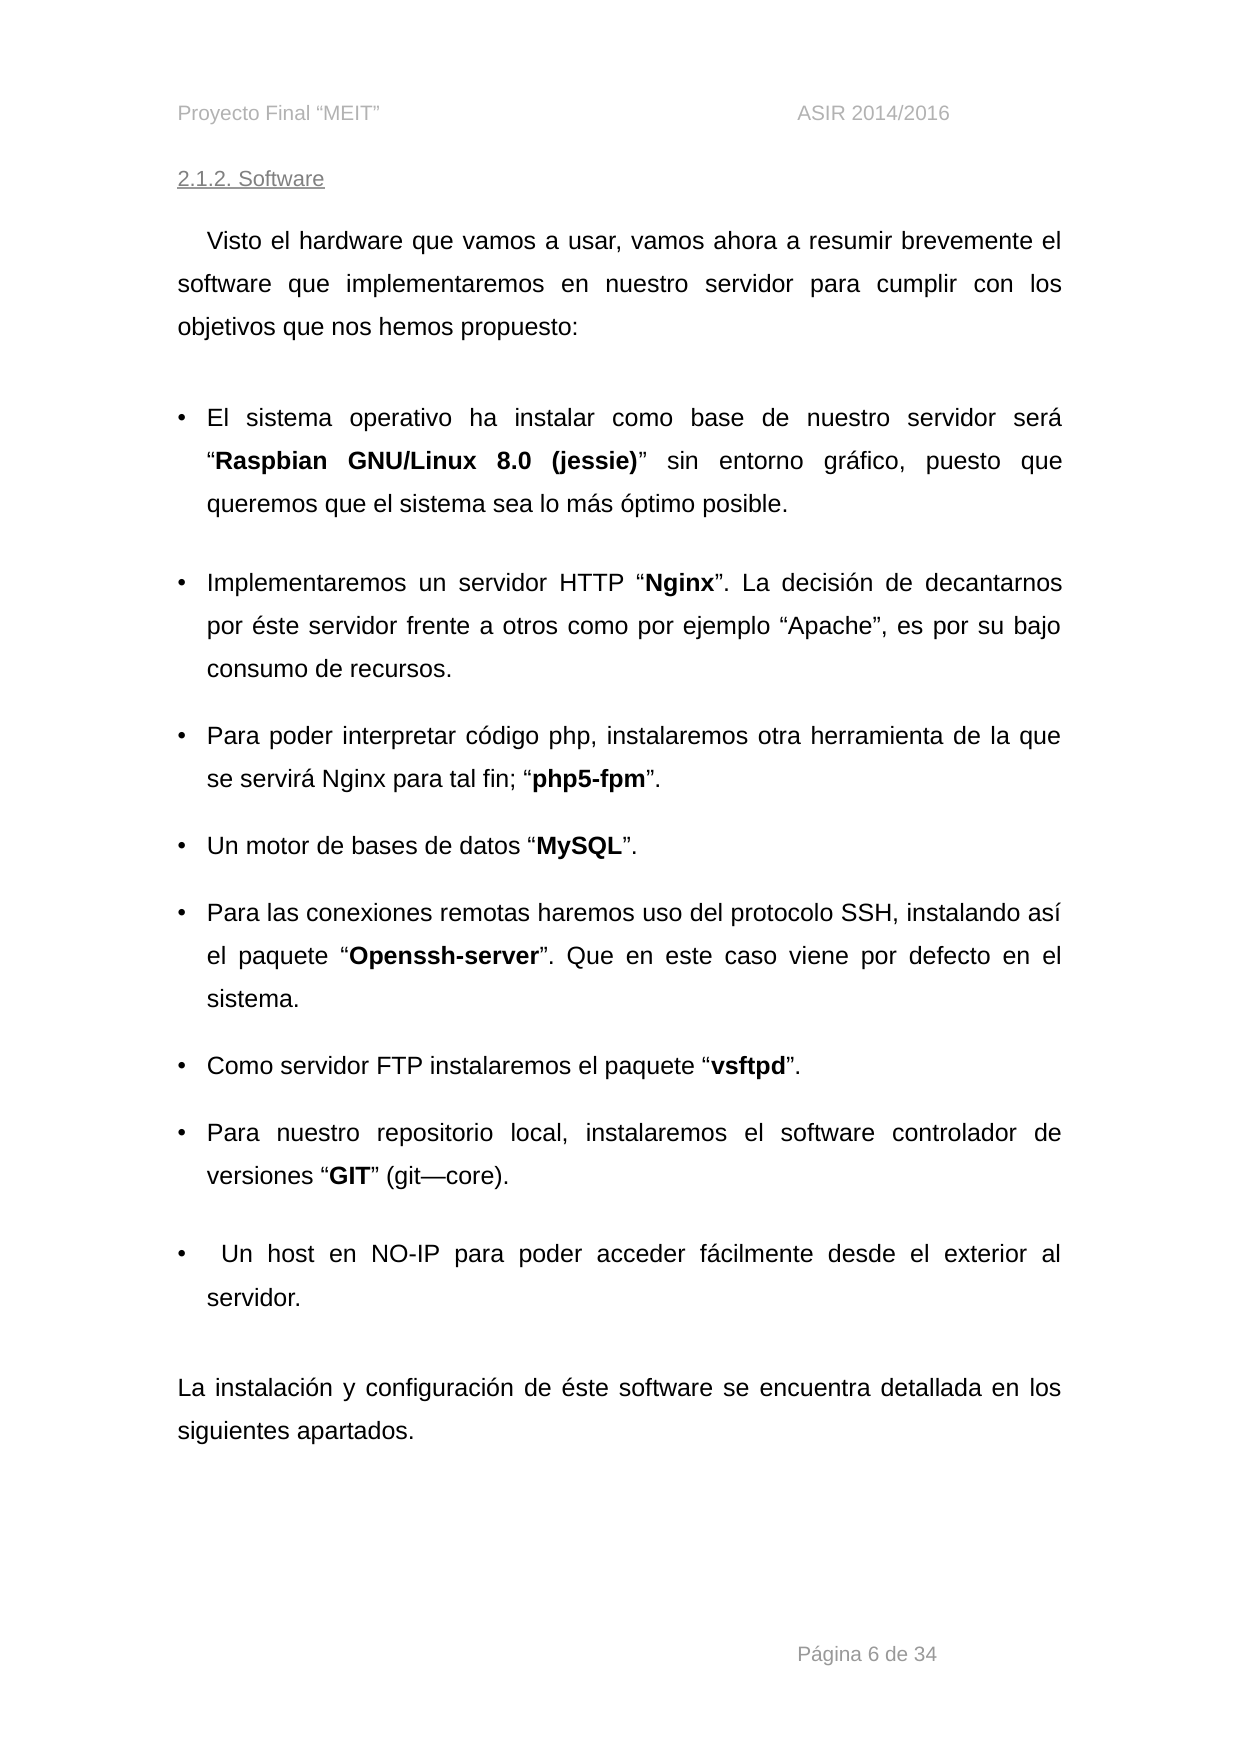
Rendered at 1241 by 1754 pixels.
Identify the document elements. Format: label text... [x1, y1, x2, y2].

list Para las conexiones remotas haremos uso del protocolo SSH, instalando así el paquete “Openssh-server”. Que en este caso viene por defecto en el sistema. [177, 898, 1063, 1013]
text La instalación y configuración de éste software se encuentra detallada en los siguientes apartados. [177, 1373, 1063, 1445]
text Visto el hardware que vamos a usar, vamos ahora a resumir brevemente el software que implementaremos en nuestro servidor para cumplir con los objetivos que nos hemos propuesto: [177, 226, 1063, 341]
list Como servidor FTP instalaremos el paquete “vsftpd”. [177, 1051, 1063, 1080]
list Un motor de bases de datos “MySQL”. [177, 831, 1063, 860]
list Para nuestro repositorio local, instalaremos el software controlador de versiones “GIT” (git—core). [177, 1118, 1063, 1190]
list Un host en NO-IP para poder acceder fácilmente desde el exterior al servidor. [177, 1239, 1063, 1311]
list Implementaremos un servidor HTTP “Nginx”. La decisión de decantarnos por éste servidor frente a otros como por ejemplo “Apache”, es por su bajo consumo de recursos. [177, 568, 1063, 683]
list Para poder interpretar código php, instalaremos otra herramienta de la que se servirá Nginx para tal fin; “php5-fpm”. [177, 721, 1063, 793]
list El sistema operativo ha instalar como base de nuestro servidor será “Raspbian GNU/Linux 8.0 (jessie)” sin entorno gráfico, puesto que queremos que el sistema sea lo más óptimo posible. [177, 403, 1063, 518]
subtitle 2.1.2. Software [177, 166, 1063, 191]
